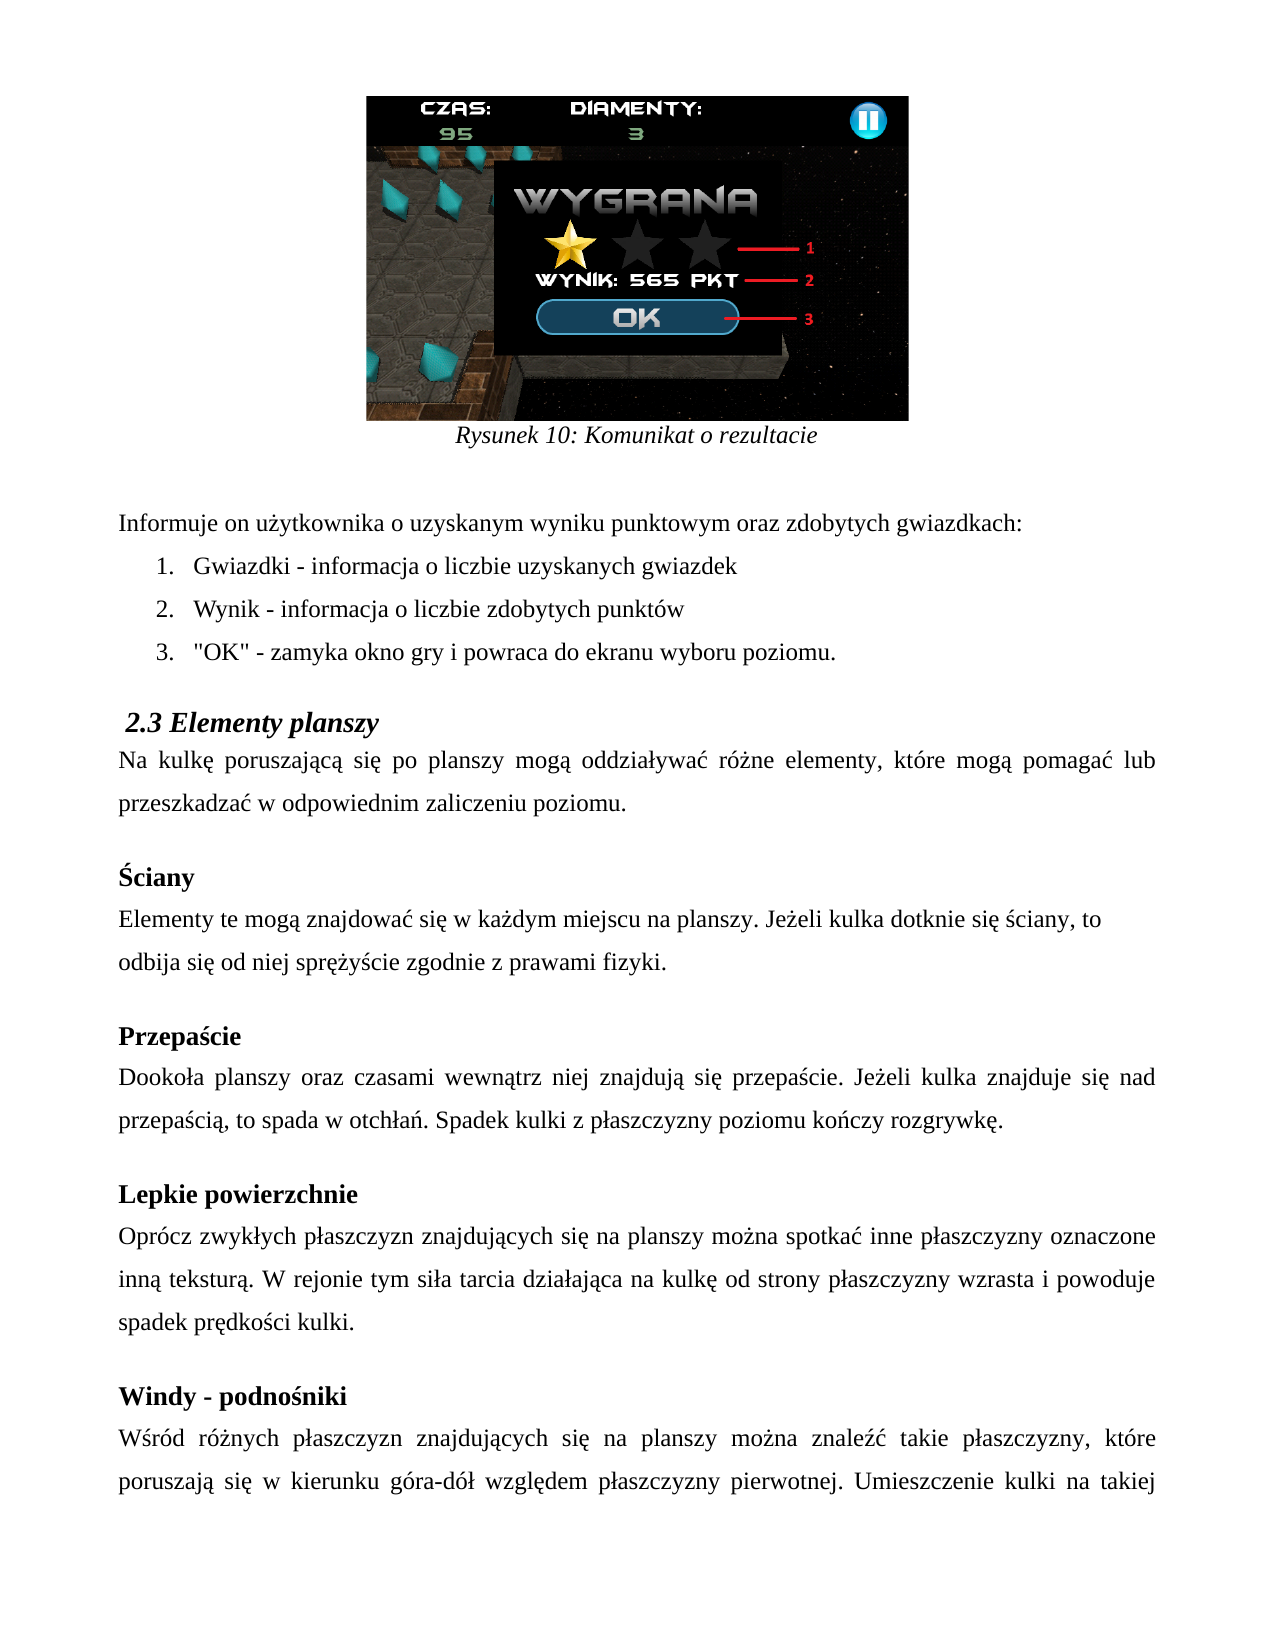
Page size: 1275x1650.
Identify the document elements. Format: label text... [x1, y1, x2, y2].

text Windy - podnośniki [118, 1380, 1157, 1411]
list Wśród różnych płaszczyzn znajdujących się na planszy można znaleźć takie płaszczyzny, które poruszają się w kierunku góra-dół względem płaszczyzny pierwotnej. Umieszczenie kulki na takiej [118, 1423, 1157, 1495]
text Informuje on użytkownika o uzyskanym wyniku punktowym oraz zdobytych gwiazdkach: [118, 508, 1157, 537]
list Gwiazdki - informacja o liczbie uzyskanych gwiazdek [156, 551, 1157, 580]
text Elementy te mogą znajdować się w każdym miejscu na planszy. Jeżeli kulka dotknie się ściany, to odbija się od niej sprężyście zgodnie z prawami fizyki. [118, 904, 1157, 976]
text Rysunek 10: Komunikat o rezultacie [368, 421, 907, 449]
list Wynik - informacja o liczbie zdobytych punktów [156, 594, 1157, 623]
list Oprócz zwykłych płaszczyzn znajdujących się na planszy można spotkać inne płaszczyzny oznaczone inną teksturą. W rejonie tym siła tarcia działająca na kulkę od strony płaszczyzny wzrasta i powoduje spadek prędkości kulki. [118, 1221, 1157, 1336]
subtitle Elementy planszy [118, 705, 1157, 739]
list "OK" - zamyka okno gry i powraca do ekranu wyboru poziomu. [156, 637, 1157, 666]
text Przepaście [118, 1019, 1157, 1051]
text Ściany [118, 861, 1157, 892]
list Na kulkę poruszającą się po planszy mogą oddziaływać różne elementy, które mogą pomagać lub przeszkadzać w odpowiednim zaliczeniu poziomu. [118, 745, 1157, 817]
picture [366, 96, 909, 421]
list Dookoła planszy oraz czasami wewnątrz niej znajdują się przepaście. Jeżeli kulka znajduje się nad przepaścią, to spada w otchłań. Spadek kulki z płaszczyzny poziomu kończy rozgrywkę. [118, 1062, 1157, 1134]
text Lepkie powierzchnie [118, 1178, 1157, 1209]
